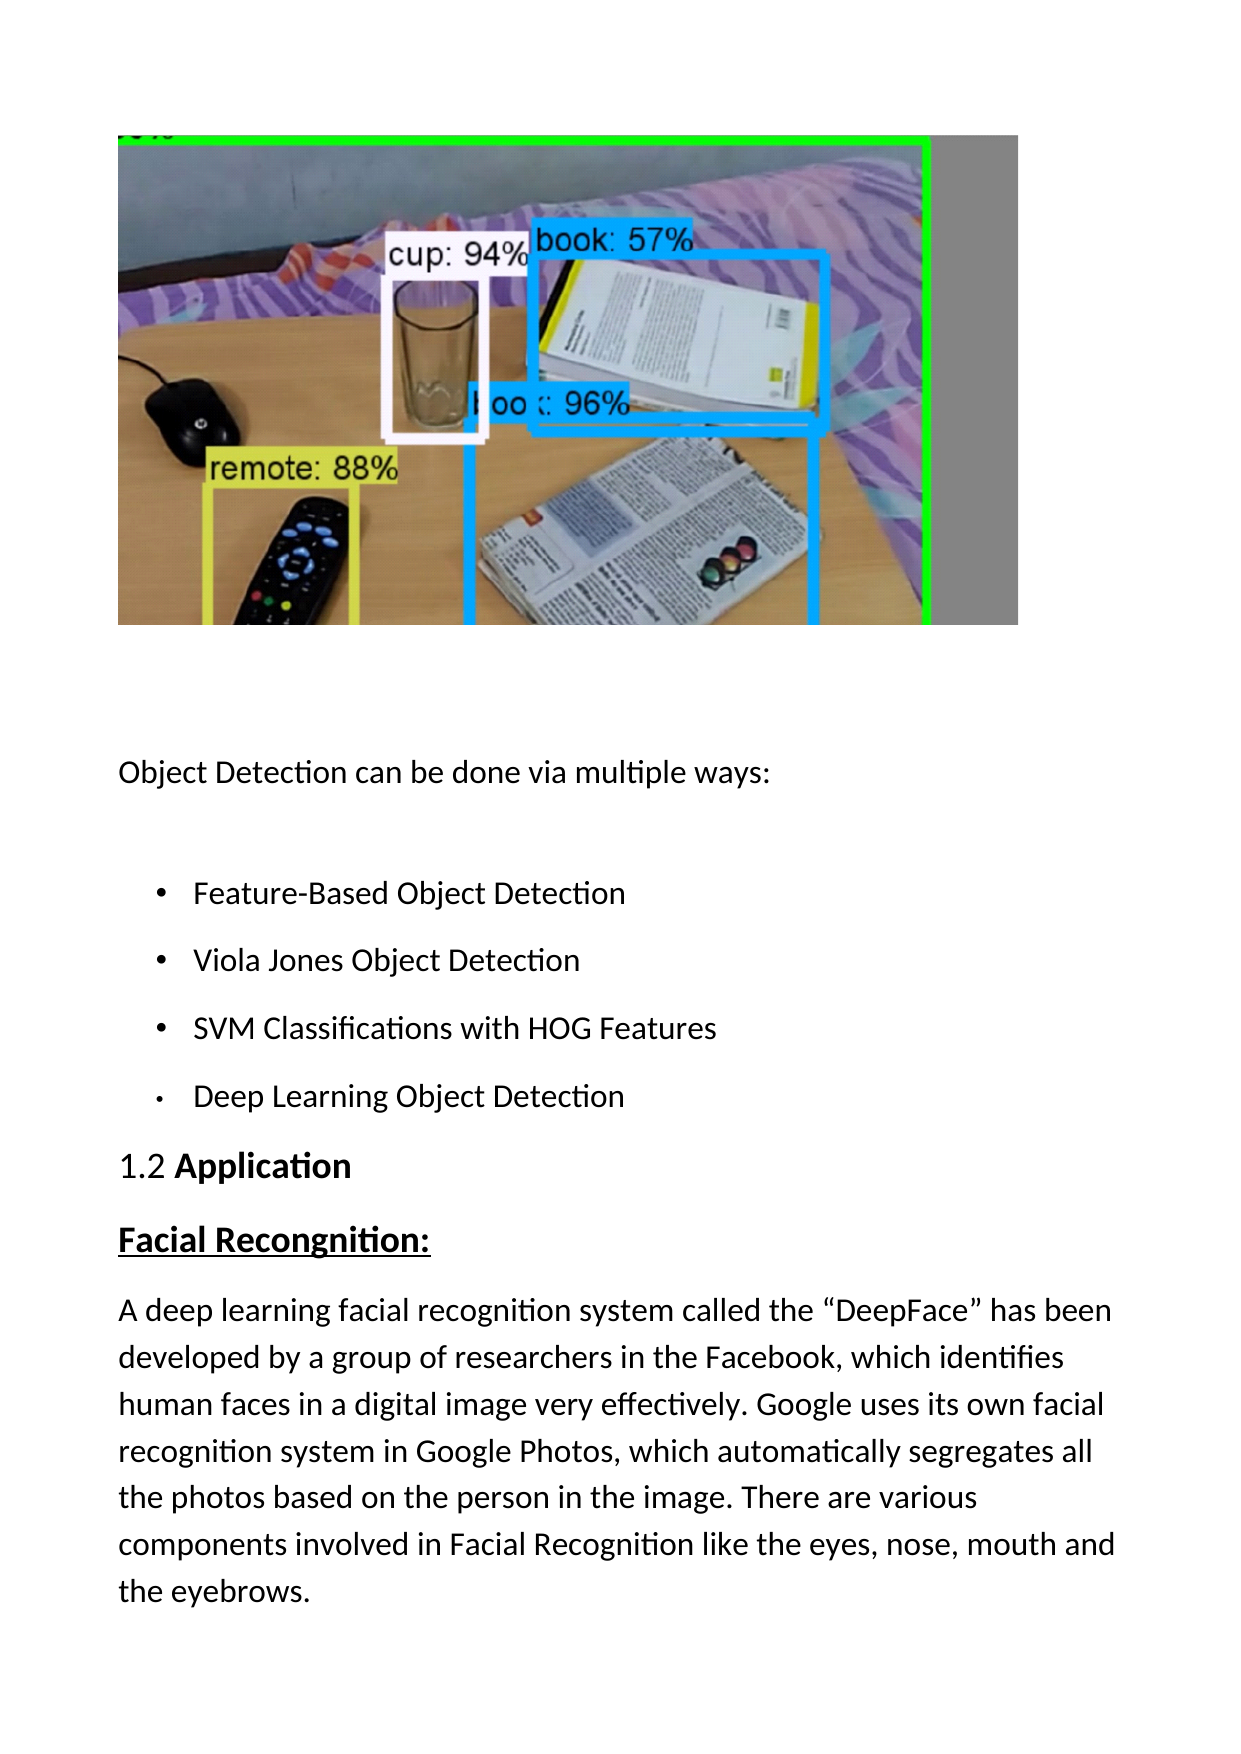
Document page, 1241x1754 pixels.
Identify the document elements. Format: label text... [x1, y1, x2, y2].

text A deep learning facial recognition system called the “DeepFace” has been developed by a group of researchers in the Facebook, which identifies human faces in a digital image very effectively. Google uses its own facial recognition system in Google Photos, which automatically segregates all the photos based on the person in the image. There are various components involved in Facial Recognition like the eyes, nose, mouth and the eyebrows. [118, 1289, 1122, 1611]
list Viola Jones Object Detection [156, 939, 1122, 980]
text 1.2 Application [118, 1142, 1122, 1188]
list Deep Learning Object Detection [156, 1075, 1122, 1115]
list SVM Classifications with HOG Features [156, 1007, 1122, 1048]
text Object Detection can be done via multiple ways: [118, 751, 1122, 792]
list Feature-Based Object Detection [156, 872, 1122, 913]
text Facial Recongnition: [118, 1216, 1122, 1262]
